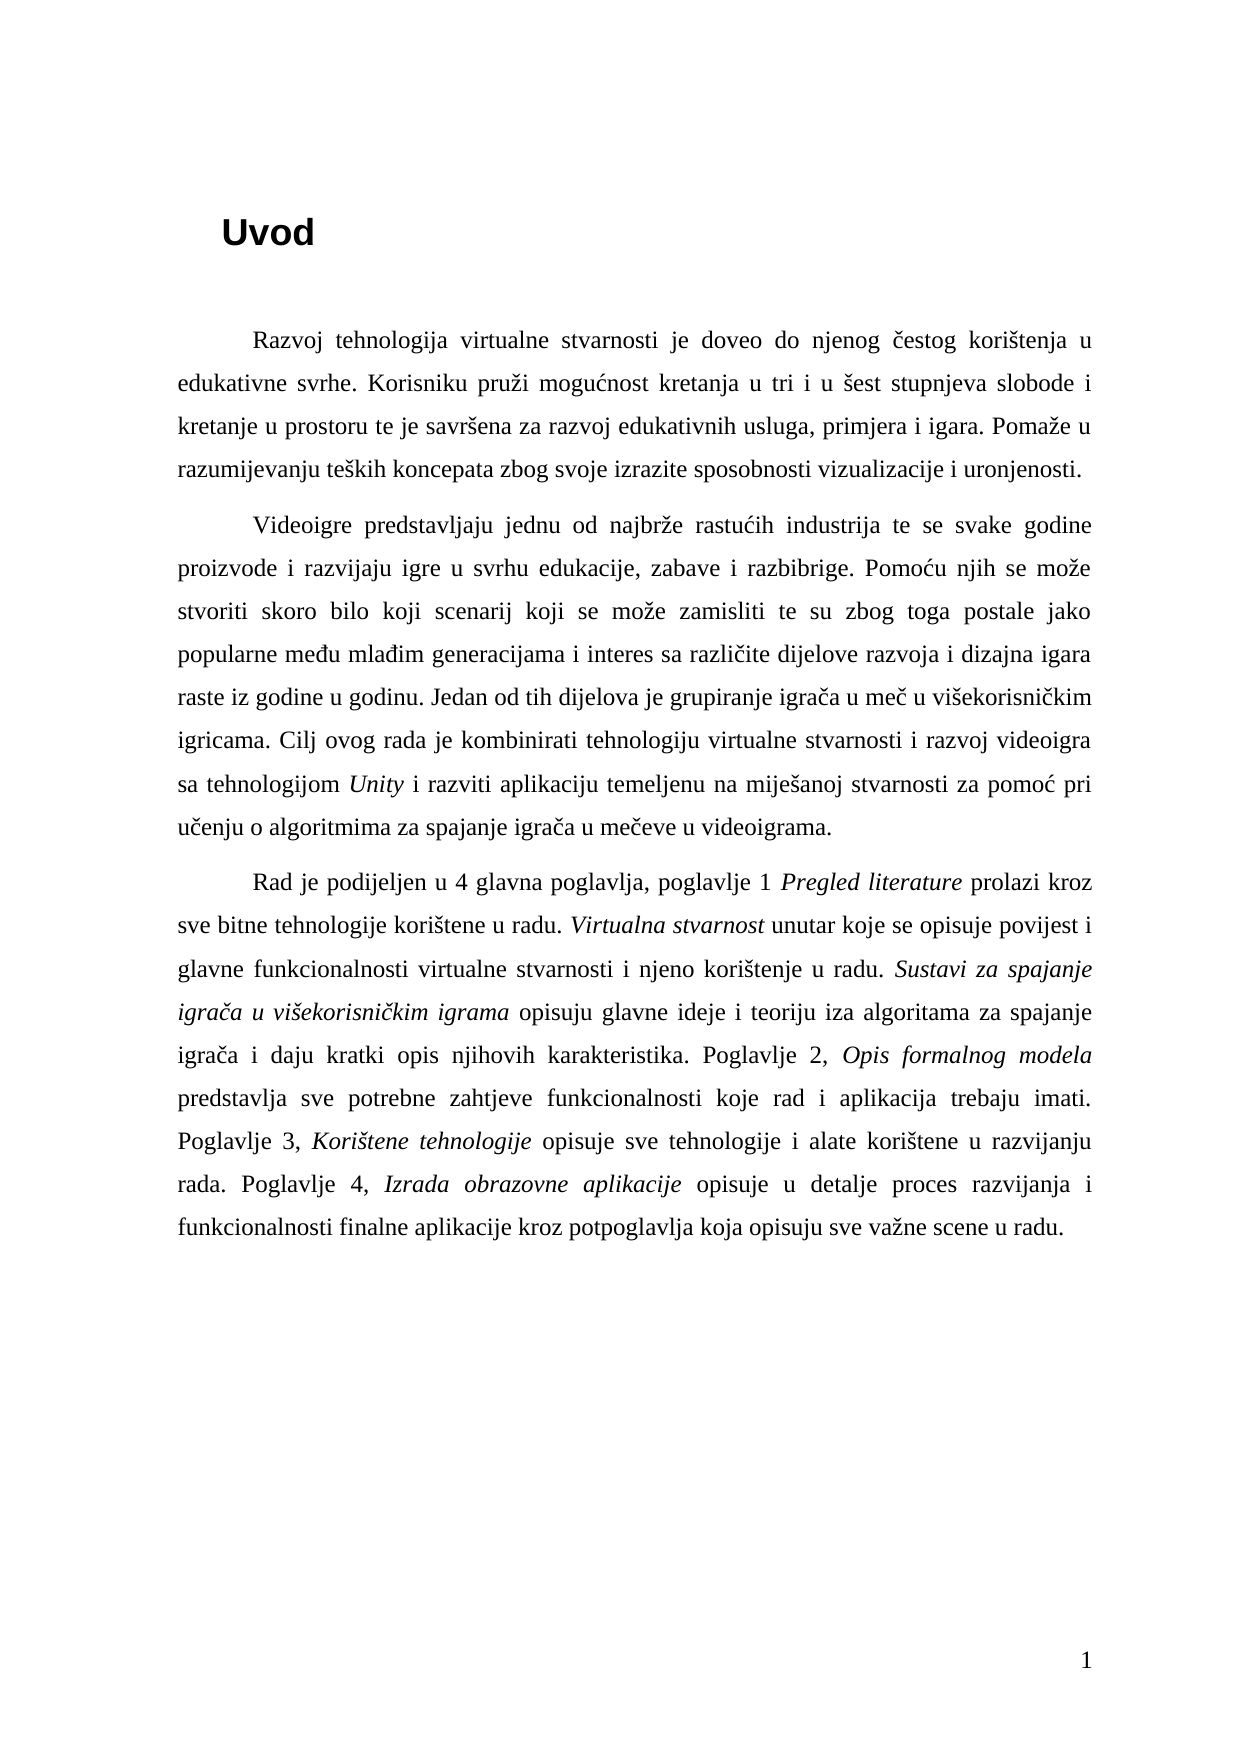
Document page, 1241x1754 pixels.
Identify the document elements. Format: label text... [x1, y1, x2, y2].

text Razvoj tehnologija virtualne stvarnosti je doveo do njenog čestog korištenja u edukativne svrhe. Korisniku pruži mogućnost kretanja u tri i u šest stupnjeva slobode i kretanje u prostoru te je savršena za razvoj edukativnih usluga, primjera i igara. Pomaže u razumijevanju teških koncepata zbog svoje izrazite sposobnosti vizualizacije i uronjenosti. [177, 325, 1092, 483]
text Rad je podijeljen u 4 glavna poglavlja, poglavlje 1 Pregled literature prolazi kroz sve bitne tehnologije korištene u radu. Virtualna stvarnost unutar koje se opisuje povijest i glavne funkcionalnosti virtualne stvarnosti i njeno korištenje u radu. Sustavi za spajanje igrača u višekorisničkim igrama opisuju glavne ideje i teoriju iza algoritama za spajanje igrača i daju kratki opis njihovih karakteristika. Poglavlje 2, Opis formalnog modela predstavlja sve potrebne zahtjeve funkcionalnosti koje rad i aplikacija trebaju imati. Poglavlje 3, Korištene tehnologije opisuje sve tehnologije i alate korištene u razvijanju rada. Poglavlje 4, Izrada obrazovne aplikacije opisuje u detalje proces razvijanja i funkcionalnosti finalne aplikacije kroz potpoglavlja koja opisuju sve važne scene u radu. [177, 867, 1092, 1241]
text Videoigre predstavljaju jednu od najbrže rastućih industrija te se svake godine proizvode i razvijaju igre u svrhu edukacije, zabave i razbibrige. Pomoću njih se može stvoriti skoro bilo koji scenarij koji se može zamisliti te su zbog toga postale jako popularne među mlađim generacijama i interes sa različite dijelove razvoja i dizajna igara raste iz godine u godinu. Jedan od tih dijelova je grupiranje igrača u meč u višekorisničkim igricama. Cilj ovog rada je kombinirati tehnologiju virtualne stvarnosti i razvoj videoigra sa tehnologijom Unity i razviti aplikaciju temeljenu na miješanoj stvarnosti za pomoć pri učenju o algoritmima za spajanje igrača u mečeve u videoigrama. [177, 510, 1092, 841]
subtitle Uvod [221, 210, 1092, 253]
